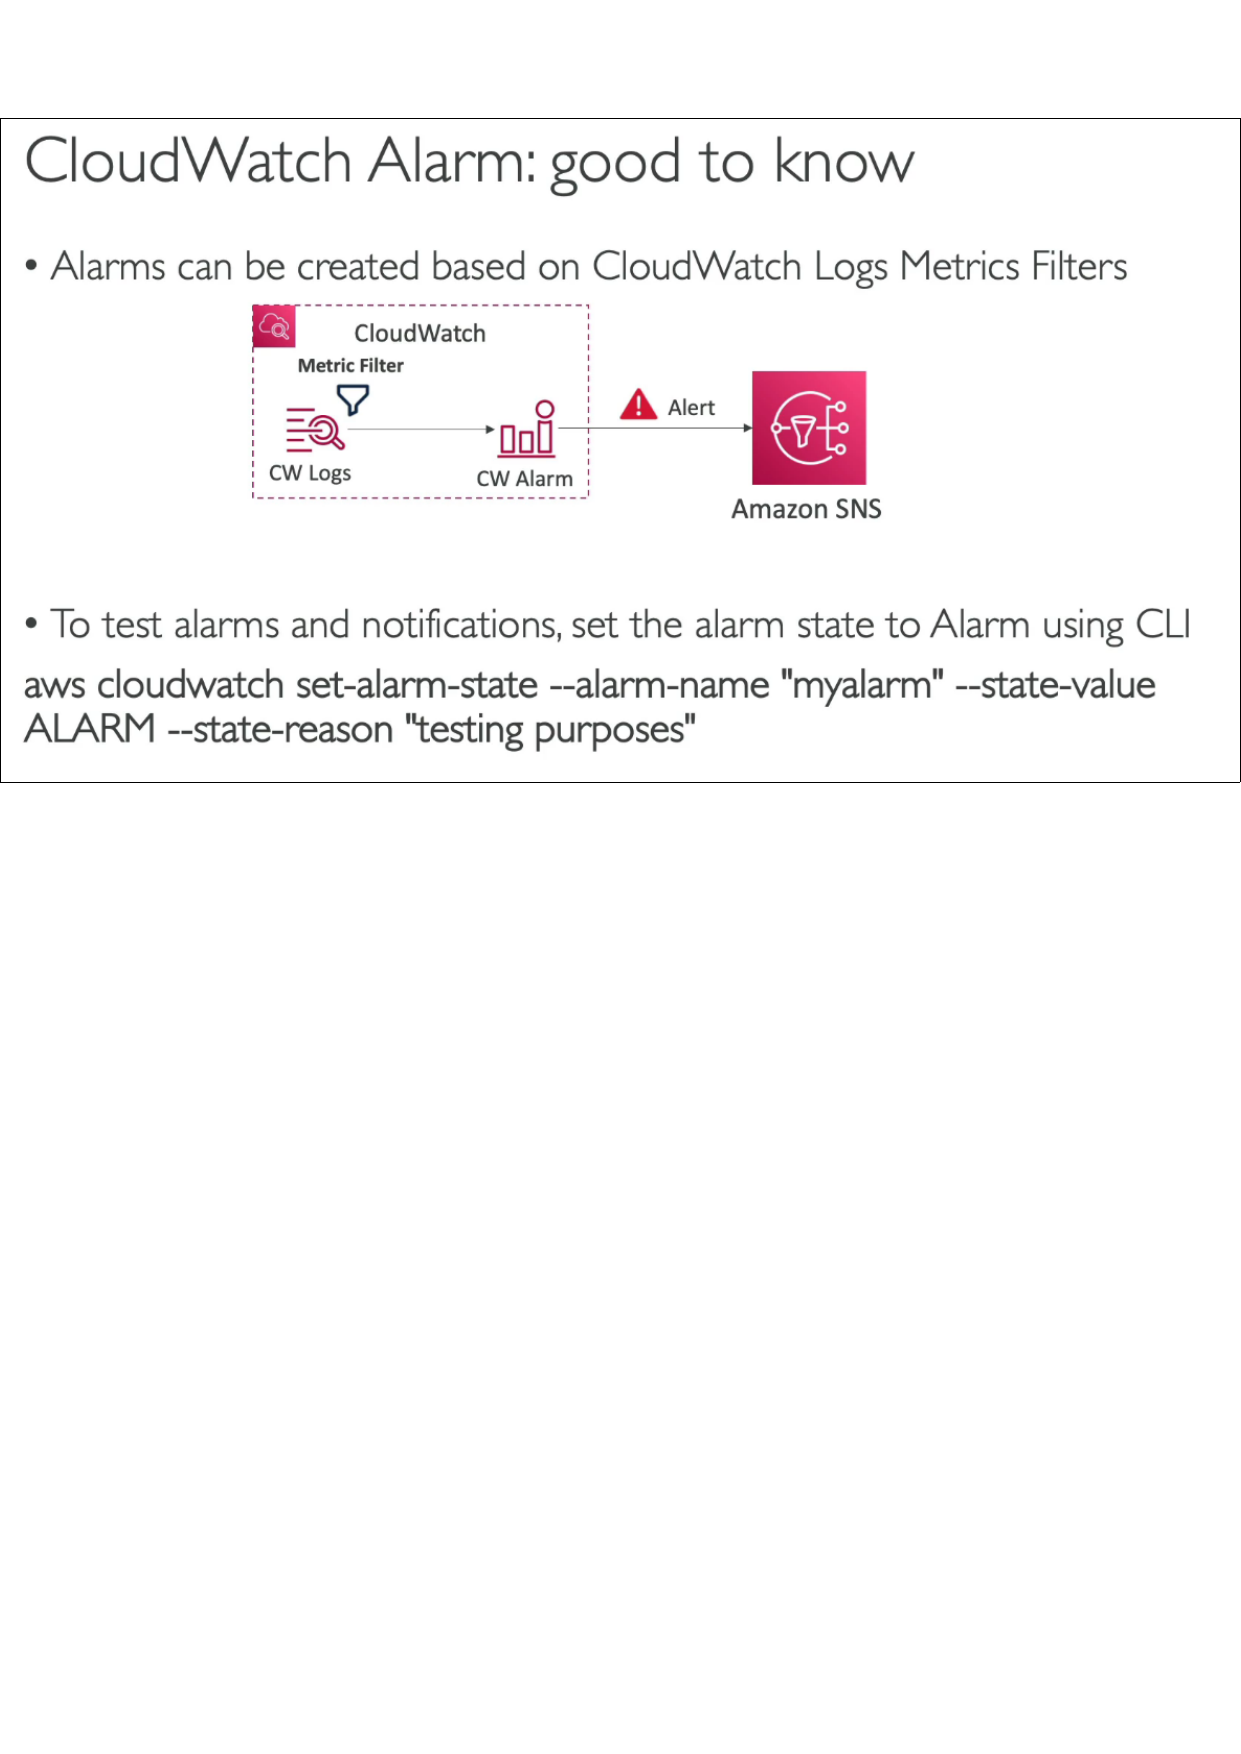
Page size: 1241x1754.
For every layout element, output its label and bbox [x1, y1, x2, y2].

picture [3, 121, 1238, 780]
